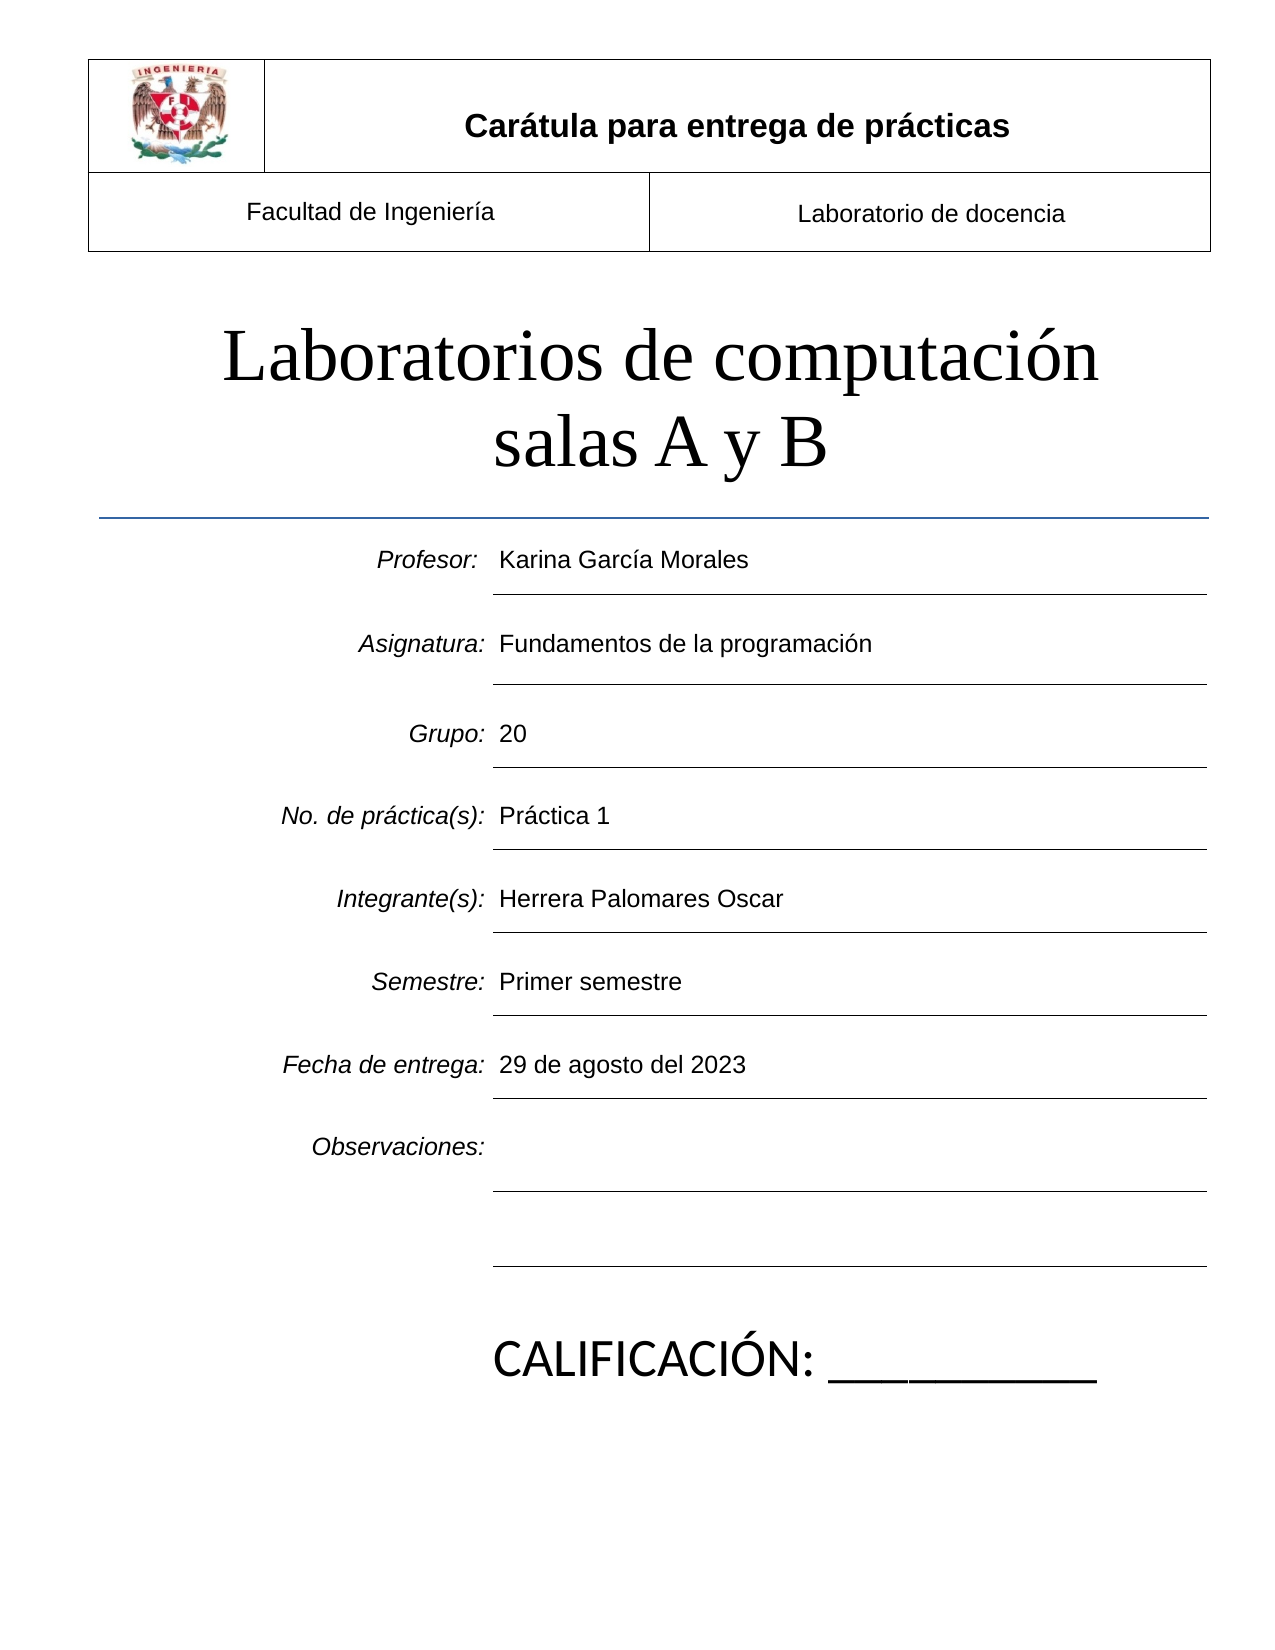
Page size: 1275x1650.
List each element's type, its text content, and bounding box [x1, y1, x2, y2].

table_cell Primer semestre [493, 933, 1207, 1015]
table_cell Observaciones: [118, 1098, 493, 1191]
table_cell 20 [493, 685, 1207, 766]
text CALIFICACIÓN: __________ [118, 1323, 1205, 1390]
table_header Profesor: [118, 519, 493, 594]
table_header Carátula para entrega de prácticas [265, 60, 1210, 172]
table_cell No. de práctica(s): [118, 766, 493, 849]
table_cell 29 de agosto del 2023 [493, 1016, 1207, 1097]
table_header [89, 60, 264, 172]
table_cell Práctica 1 [493, 768, 1207, 849]
table_cell Herrera Palomares Oscar [493, 850, 1207, 932]
table_cell [493, 1099, 1207, 1191]
table_cell Asignatura: [118, 594, 493, 684]
table_cell Laboratorio de docencia [650, 173, 1210, 251]
table_cell [118, 1191, 493, 1266]
table_cell Facultad de Ingeniería [89, 173, 649, 251]
table_cell [493, 1192, 1207, 1266]
text Laboratorios de computación [118, 310, 1205, 396]
table_cell Grupo: [118, 684, 493, 766]
text salas A y B [118, 396, 1205, 482]
table_header [493, 511, 1207, 517]
table_header [118, 511, 493, 517]
table_cell Fecha de entrega: [118, 1015, 493, 1097]
table_header Karina García Morales [493, 519, 1207, 594]
table_cell Integrante(s): [118, 849, 493, 932]
table_cell Semestre: [118, 932, 493, 1015]
table_cell Fundamentos de la programación [493, 595, 1207, 684]
